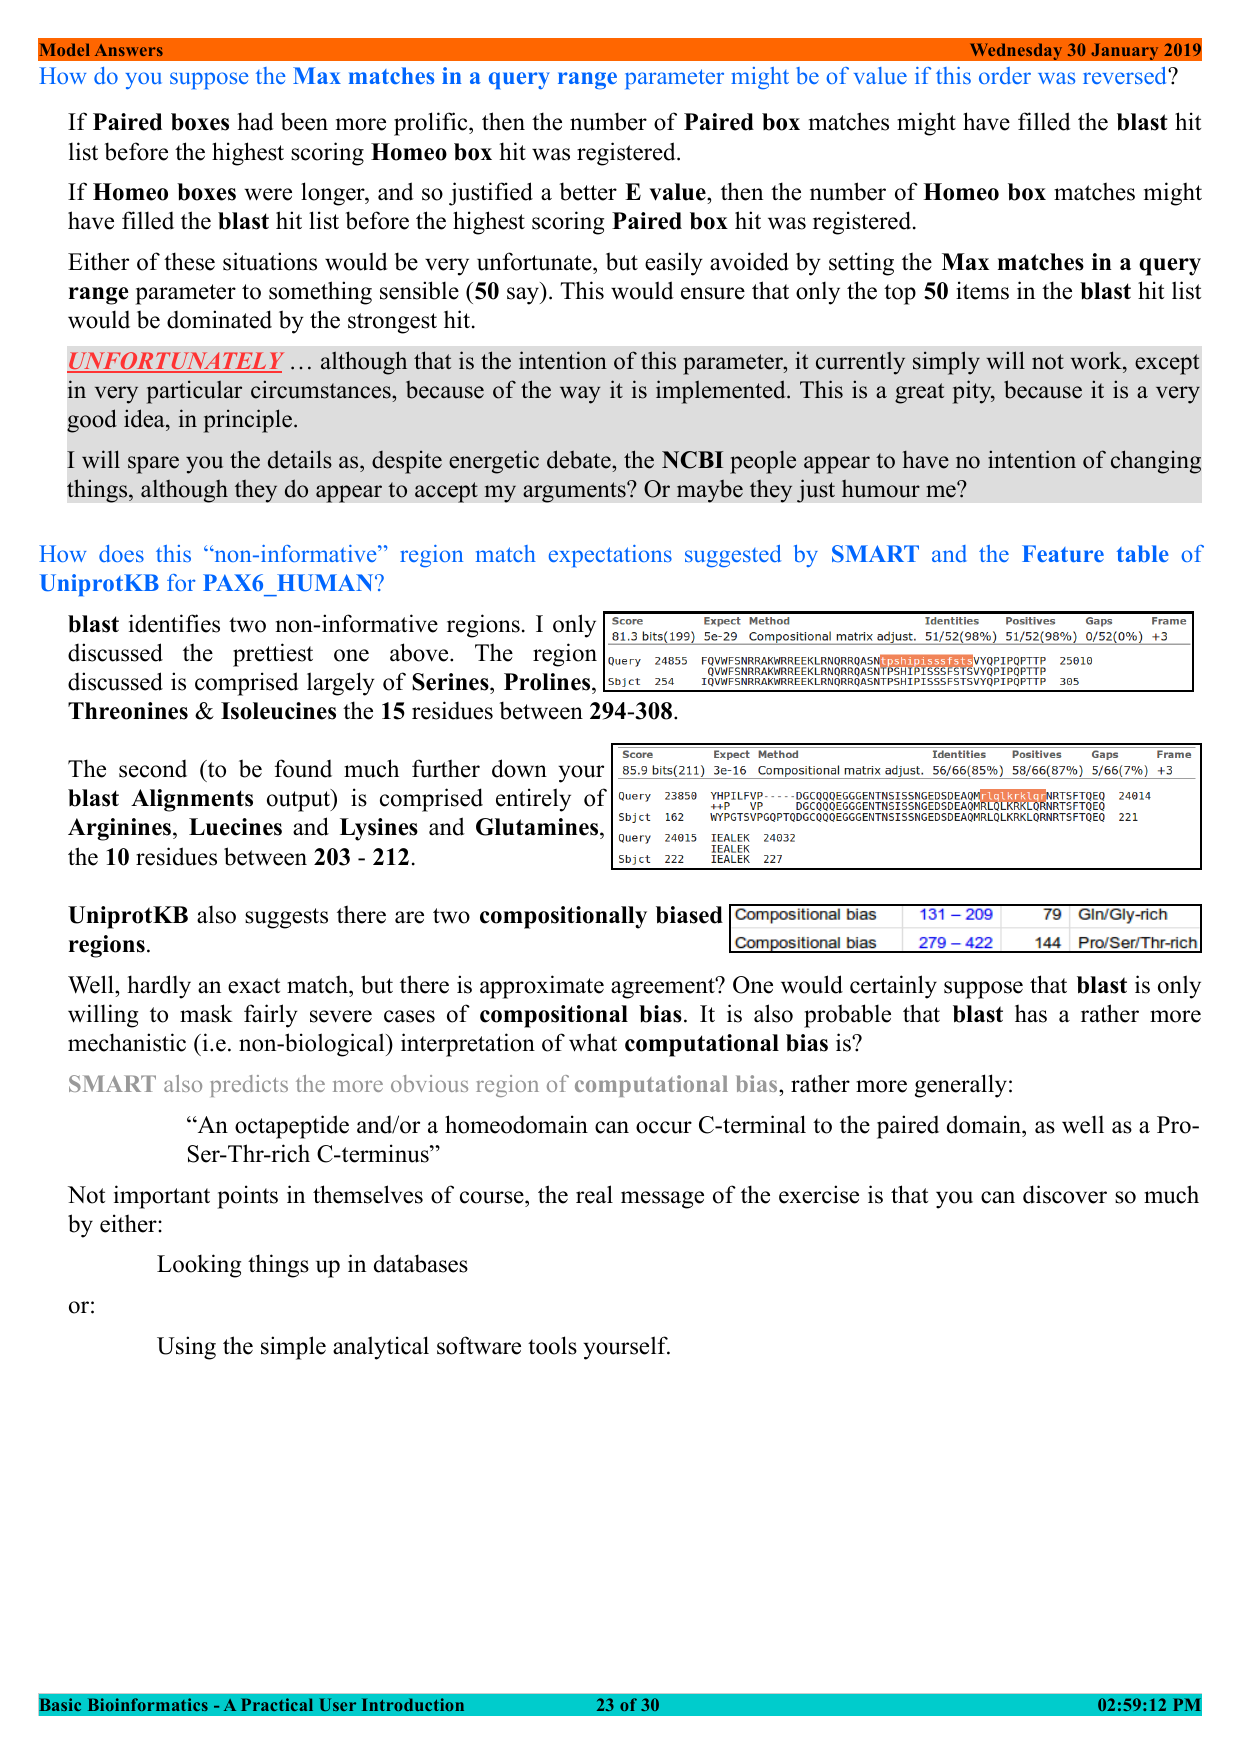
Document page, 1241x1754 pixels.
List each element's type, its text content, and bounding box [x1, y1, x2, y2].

picture [731, 906, 1200, 951]
text [613, 745, 1200, 868]
text The second (to be found much further down your blast Alignments output) is comprised entirely of Arginines, Luecines and Lysines and Glutamines, the 10 residues between 203 - 212. [68, 754, 611, 870]
text Not important points in themselves of course, the real message of the exercise is that you can discover so much by either: [68, 1179, 1202, 1238]
text SMART also predicts the more obvious region of computational bias, rather more generally: [68, 1069, 1202, 1098]
text UniprotKB also suggests there are two compositionally biased regions. [68, 900, 1202, 958]
text I will spare you the details as, despite energetic debate, the NCBI people appear to have no intention of changing things, although they do appear to accept my arguments? Or maybe they just humour me? [67, 445, 1202, 503]
text Well, hardly an exact match, but there is approximate agreement? One would certainly suppose that blast is only willing to mask fairly severe cases of compositional bias. It is also probable that blast has a rather more mechanistic (i.e. non-biological) interpretation of what computational bias is? [68, 970, 1202, 1057]
picture [616, 747, 1197, 865]
text blast identifies two non-informative regions. I only discussed the prettiest one above. The region discussed is comprised largely of Serines, Prolines, Threonines & Isoleucines the 15 residues between 294-308. [68, 608, 1202, 725]
text “An octapeptide and/or a homeodomain can occur C-terminal to the paired domain, as well as a Pro-Ser-Thr-rich C-terminus” [186, 1109, 1202, 1168]
text How do you suppose the Max matches in a query range parameter might be of value if this order was reversed? [38, 61, 1202, 89]
picture [605, 614, 1192, 690]
text If Paired boxes had been more prolific, then the number of Paired box matches might have filled the blast hit list before the highest scoring Homeo box hit was registered. [68, 107, 1202, 165]
text or: [68, 1290, 1202, 1319]
text Using the simple analytical software tools yourself. [157, 1331, 1202, 1360]
text How does this “non-informative” region match expectations suggested by SMART and the Feature table of UniprotKB for PAX6_HUMAN? [38, 538, 1202, 597]
text If Homeo boxes were longer, and so justified a better E value, then the number of Homeo box matches might have filled the blast hit list before the highest scoring Paired box hit was registered. [68, 177, 1202, 235]
text UNFORTUNATELY … although that is the intention of this parameter, it currently simply will not work, except in very particular circumstances, because of the way it is implemented. This is a great pity, because it is a very good idea, in principle. [67, 346, 1202, 433]
text Looking things up in databases [157, 1249, 1202, 1278]
text Either of these situations would be very unfortunate, but easily avoided by setting the Max matches in a query range parameter to something sensible (50 say). This would ensure that only the top 50 items in the blast hit list would be dominated by the strongest hit. [68, 247, 1202, 334]
